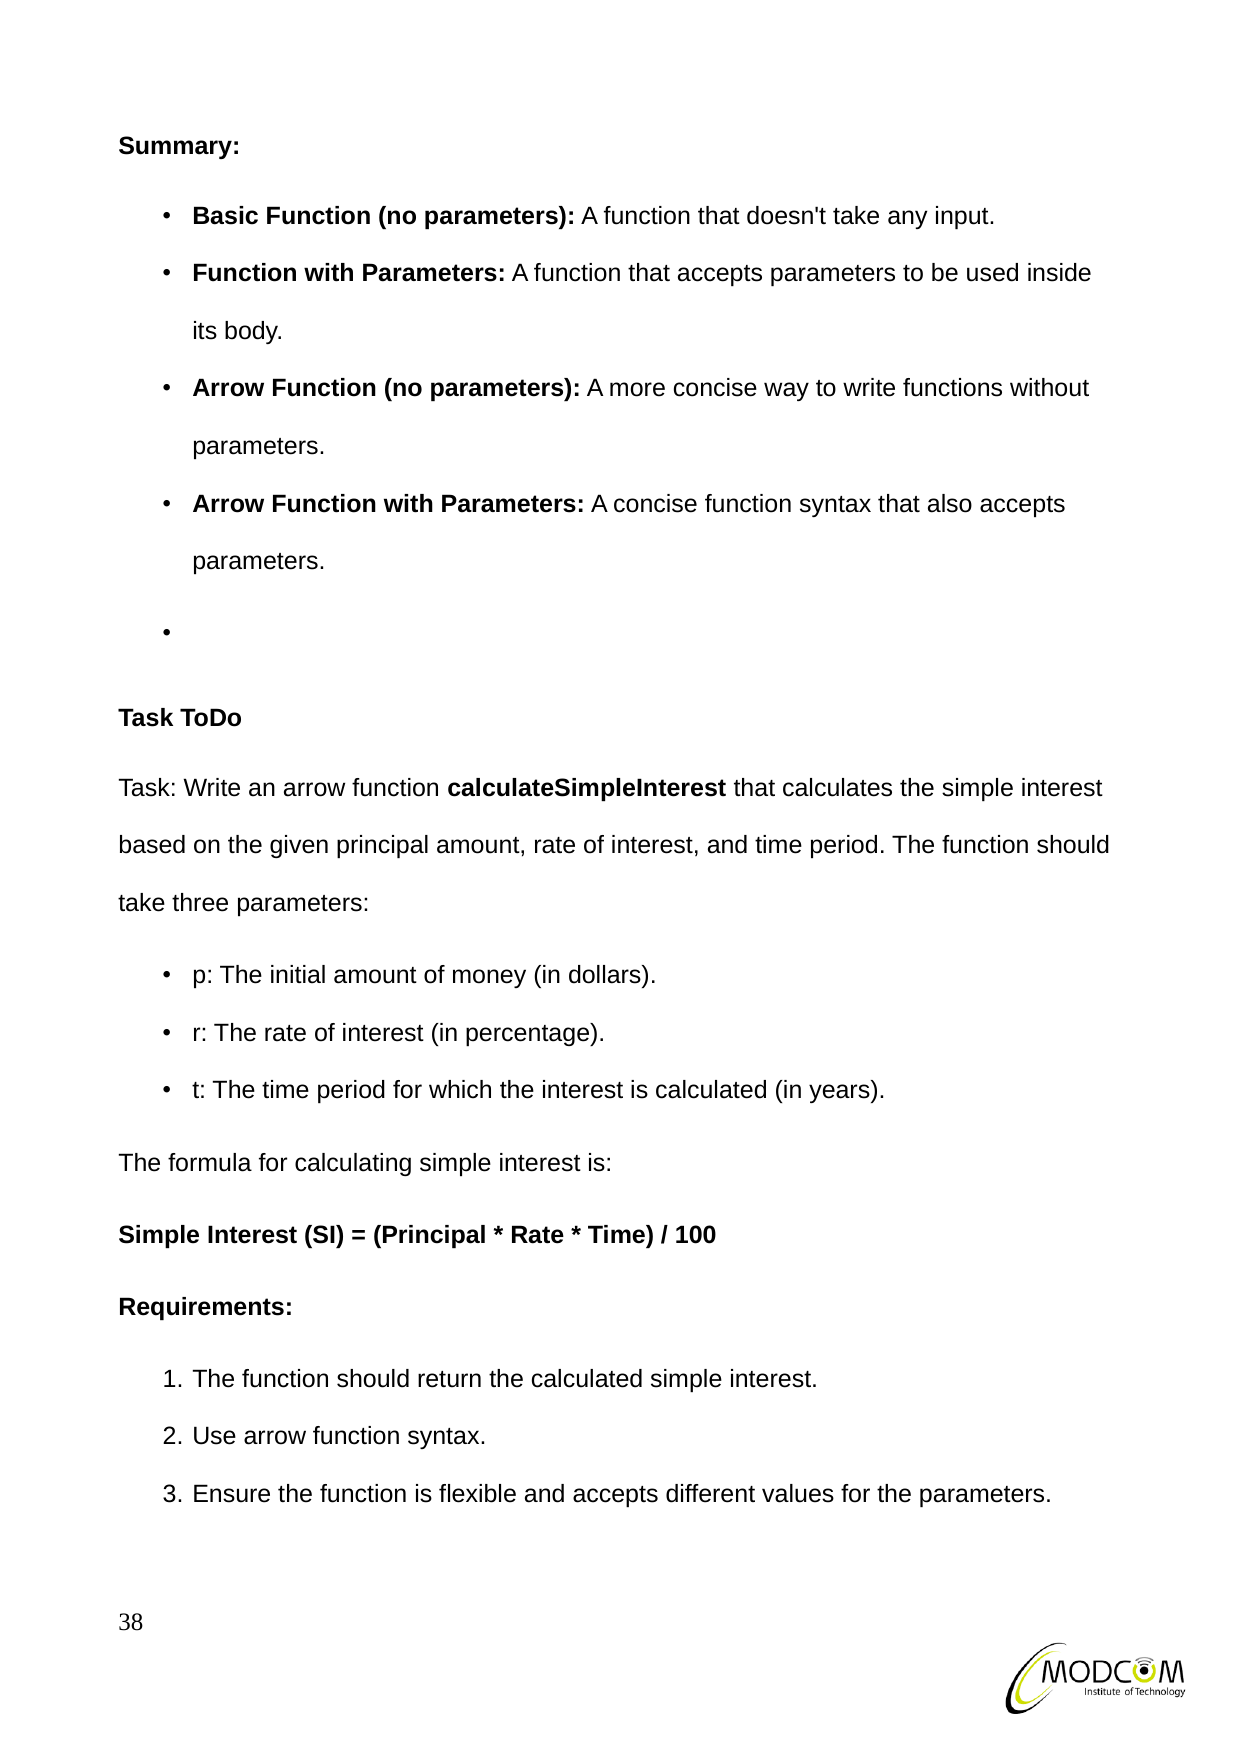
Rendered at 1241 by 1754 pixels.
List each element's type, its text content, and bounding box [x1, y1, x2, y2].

subtitle Summary: [118, 131, 1122, 159]
list Arrow Function with Parameters: A concise function syntax that also accepts parameters. [162, 488, 1122, 575]
list t: The time period for which the interest is calculated (in years). [162, 1075, 1122, 1104]
list Arrow Function (no parameters): A more concise way to write functions without parameters. [162, 373, 1122, 460]
list Ensure the function is flexible and accepts different values for the parameters. [162, 1479, 1122, 1508]
text The formula for calculating simple interest is: [118, 1148, 1122, 1176]
list Use arrow function syntax. [162, 1421, 1122, 1450]
list p: The initial amount of money (in dollars). [162, 960, 1122, 989]
subtitle Task ToDo [118, 703, 1122, 732]
list Basic Function (no parameters): A function that doesn't take any input. [162, 201, 1122, 229]
list r: The rate of interest (in percentage). [162, 1018, 1122, 1046]
text Simple Interest (SI) = (Principal * Rate * Time) / 100 [118, 1220, 1122, 1248]
list The function should return the calculated simple interest. [162, 1364, 1122, 1393]
text Requirements: [118, 1292, 1122, 1321]
text Task: Write an arrow function calculateSimpleInterest that calculates the simple interest based on the given principal amount, rate of interest, and time period. The function should take three parameters: [118, 773, 1122, 917]
picture [997, 1626, 1191, 1718]
list Function with Parameters: A function that accepts parameters to be used inside its body. [162, 258, 1122, 345]
